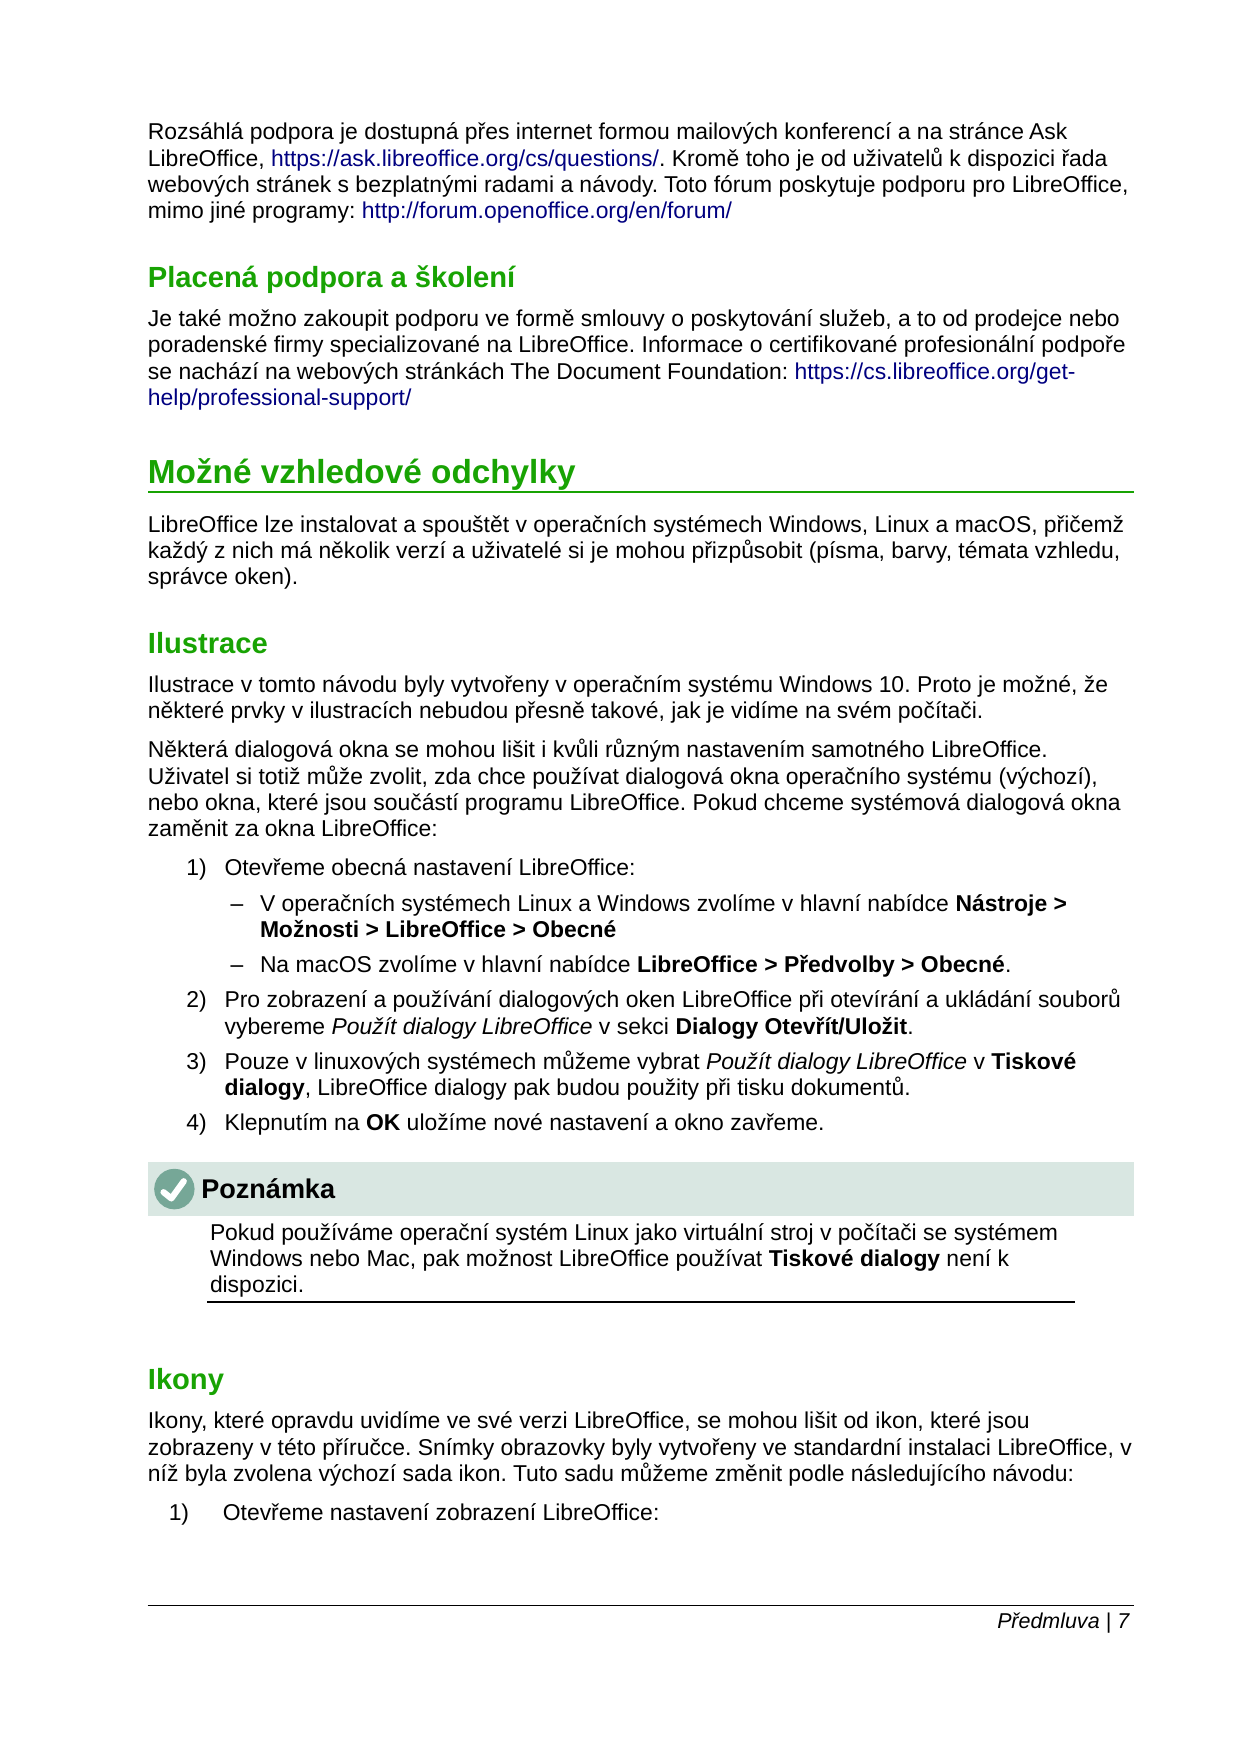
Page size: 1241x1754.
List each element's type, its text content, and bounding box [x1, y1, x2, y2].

text LibreOffice lze instalovat a spouštět v operačních systémech Windows, Linux a macOS, přičemž každý z nich má několik verzí a uživatelé si je mohou přizpůsobit (písma, barvy, témata vzhledu, správce oken). [148, 511, 1134, 590]
text Některá dialogová okna se mohou lišit i kvůli různým nastavením samotného LibreOffice. Uživatel si totiž může zvolit, zda chce používat dialogová okna operačního systému (výchozí), nebo okna, které jsou součástí programu LibreOffice. Pokud chceme systémová dialogová okna zaměnit za okna LibreOffice: [148, 736, 1134, 842]
list Klepnutím na OK uložíme nové nastavení a okno zavřeme. [207, 1109, 1134, 1136]
subtitle Ilustrace [148, 626, 1134, 659]
list Na macOS zvolíme v hlavní nabídce LibreOffice > Předvolby > Obecné. [230, 951, 1134, 977]
list V operačních systémech Linux a Windows zvolíme v hlavní nabídce Nástroje > Možnosti > LibreOffice > Obecné [230, 889, 1134, 942]
text Ilustrace v tomto návodu byly vytvořeny v operačním systému Windows 10. Proto je možné, že některé prvky v ilustracích nebudou přesně takové, jak je vidíme na svém počítači. [148, 671, 1134, 724]
text Je také možno zakoupit podporu ve formě smlouvy o poskytování služeb, a to od prodejce nebo poradenské firmy specializované na LibreOffice. Informace o certifikované profesionální podpoře se nachází na webových stránkách The Document Foundation: https://cs.libreoffice.org/get-help/professional-support/ [148, 305, 1134, 410]
list Pouze v linuxových systémech můžeme vybrat Použít dialogy LibreOffice v Tiskové dialogy, LibreOffice dialogy pak budou použity při tisku dokumentů. [207, 1048, 1134, 1101]
list Pro zobrazení a používání dialogových oken LibreOffice při otevírání a ukládání souborů vybereme Použít dialogy LibreOffice v sekci Dialogy Otevřít/Uložit. [207, 986, 1134, 1039]
subtitle Ikony [148, 1362, 1134, 1396]
subtitle Poznámka [148, 1162, 1134, 1216]
text Rozsáhlá podpora je dostupná přes internet formou mailových konferencí a na stránce Ask LibreOffice, https://ask.libreoffice.org/cs/questions/. Kromě toho je od uživatelů k dispozici řada webových stránek s bezplatnými radami a návody. Toto fórum poskytuje podporu pro LibreOffice, mimo jiné programy: http://forum.openoffice.org/en/forum/ [148, 118, 1134, 223]
list Otevřeme obecná nastavení LibreOffice: [207, 854, 1134, 881]
subtitle Placená podpora a školení [148, 260, 1134, 293]
text Ikony, které opravdu uvidíme ve své verzi LibreOffice, se mohou lišit od ikon, které jsou zobrazeny v této příručce. Snímky obrazovky byly vytvořeny ve standardní instalaci LibreOffice, v níž byla zvolena výchozí sada ikon. Tuto sadu můžeme změnit podle následujícího návodu: [148, 1407, 1134, 1486]
subtitle Možné vzhledové odchylky [148, 452, 1134, 491]
list Otevřeme nastavení zobrazení LibreOffice: [189, 1499, 1134, 1525]
text Pokud používáme operační systém Linux jako virtuální stroj v počítači se systémem Windows nebo Mac, pak možnost LibreOffice používat Tiskové dialogy není k dispozici. [207, 1216, 1075, 1301]
